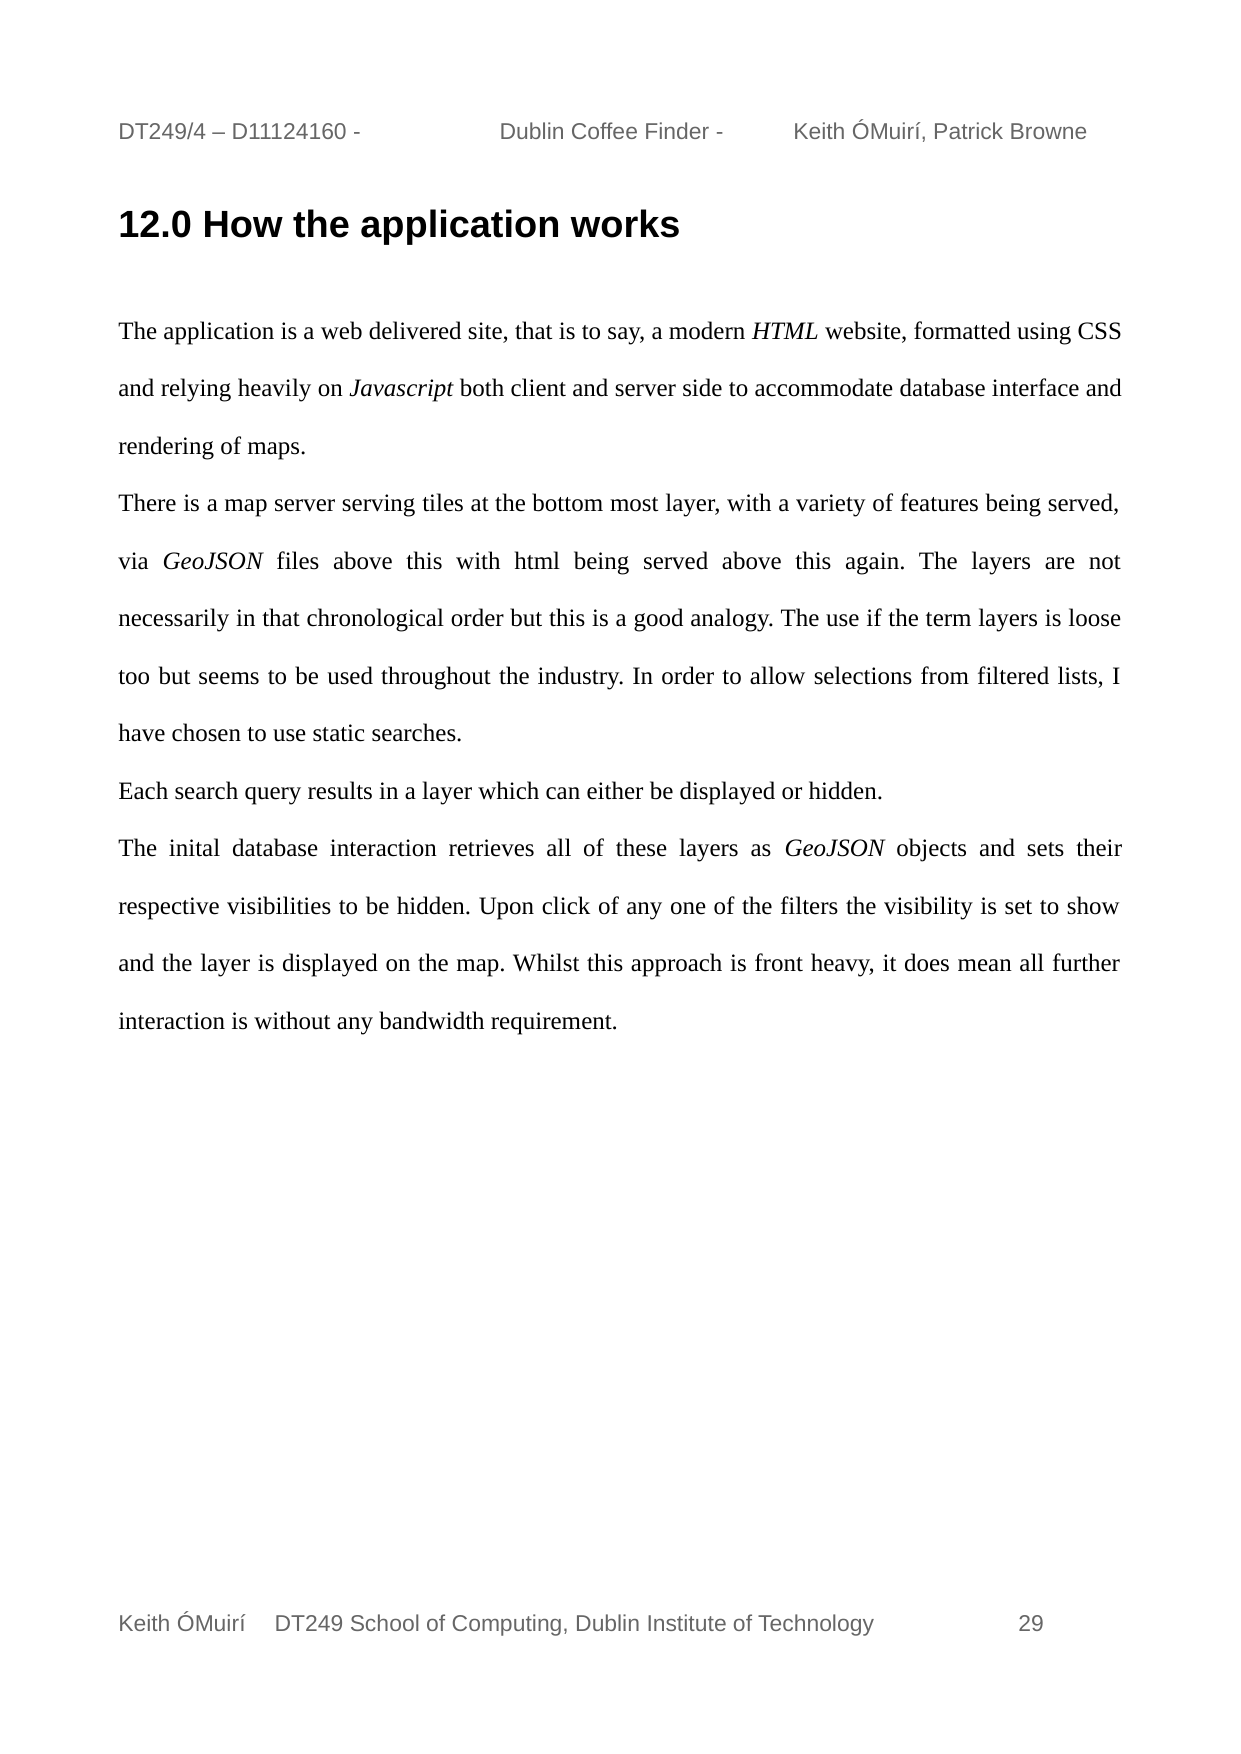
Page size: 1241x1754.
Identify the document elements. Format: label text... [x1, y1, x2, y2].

text The application is a web delivered site, that is to say, a modern HTML website, formatted using CSS and relying heavily on Javascript both client and server side to accommodate database interface and rendering of maps. [118, 316, 1122, 459]
text There is a map server serving tiles at the bottom most layer, with a variety of features being served, via GeoJSON files above this with html being served above this again. The layers are not necessarily in that chronological order but this is a good analogy. The use if the term layers is loose too but seems to be used throughout the industry. In order to allow selections from filtered lists, I have chosen to use static searches. [118, 488, 1122, 747]
text Each search query results in a layer which can either be displayed or hidden. [118, 776, 1122, 804]
subtitle 12.0 How the application works [118, 202, 1122, 246]
text The inital database interaction retrieves all of these layers as GeoJSON objects and sets their respective visibilities to be hidden. Upon click of any one of the filters the visibility is set to show and the layer is displayed on the map. Whilst this approach is front heavy, it does mean all further interaction is without any bandwidth requirement. [118, 833, 1122, 1034]
